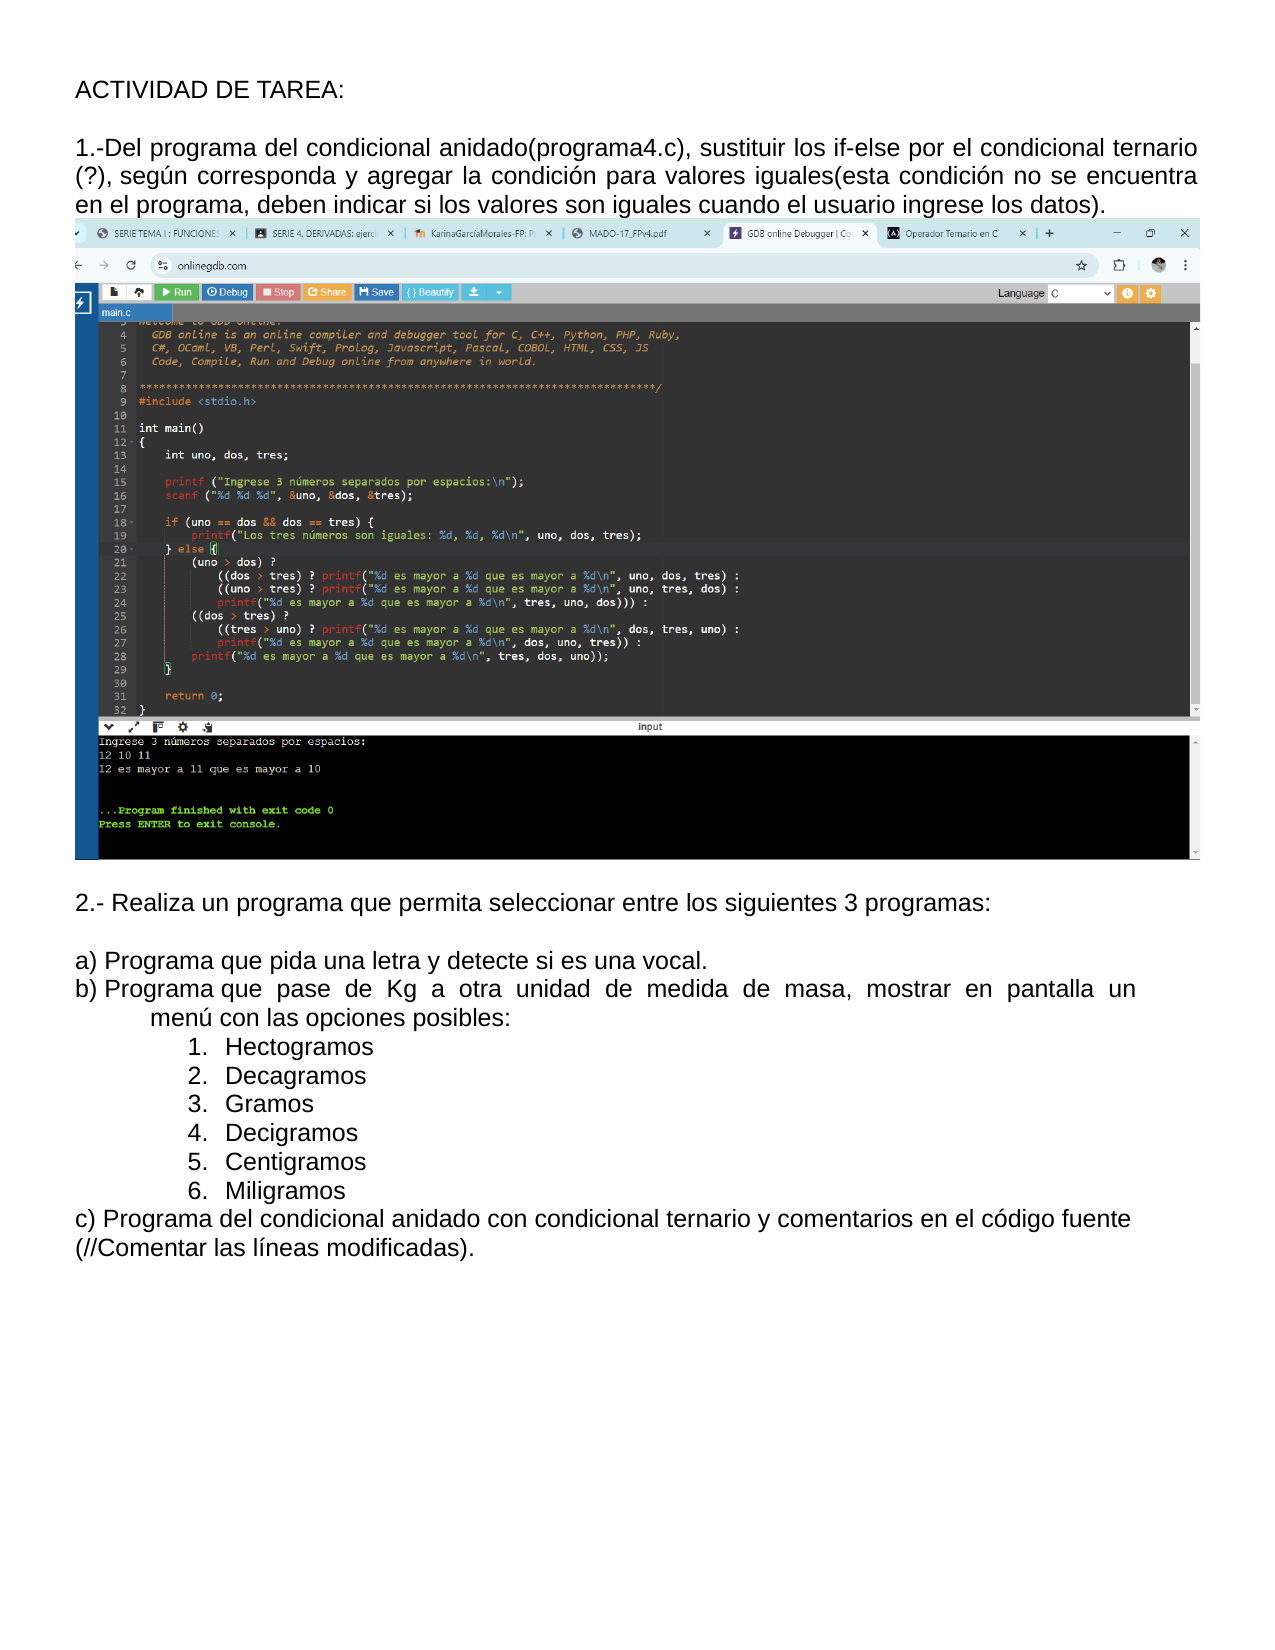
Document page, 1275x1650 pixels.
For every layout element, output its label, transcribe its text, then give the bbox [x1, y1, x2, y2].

list Hectogramos [187, 1032, 1200, 1061]
text menú con las opciones posibles: [75, 1003, 1200, 1032]
text c) Programa del condicional anidado con condicional ternario y comentarios en el código fuente (//Comentar las líneas modificadas). [75, 1204, 1200, 1262]
list Miligramos [187, 1176, 1200, 1204]
text ACTIVIDAD DE TAREA: [75, 75, 1200, 104]
text 1.-Del programa del condicional anidado(programa4.c), sustituir los if-else por el condicional ternario (?), según corresponda y agregar la condición para valores iguales(esta condición no se encuentra en el programa, deben indicar si los valores son iguales cuando el usuario ingrese los datos). [75, 132, 1200, 218]
text b) Programa que pase de Kg a otra unidad de medida de masa, mostrar en pantalla un [75, 974, 1200, 1003]
list Decigramos [187, 1118, 1200, 1147]
list Centigramos [187, 1147, 1200, 1176]
text 2.- Realiza un programa que permita seleccionar entre los siguientes 3 programas: [75, 888, 1200, 946]
list Gramos [187, 1089, 1200, 1118]
text a) Programa que pida una letra y detecte si es una vocal. [75, 946, 1200, 974]
list Decagramos [187, 1061, 1200, 1089]
